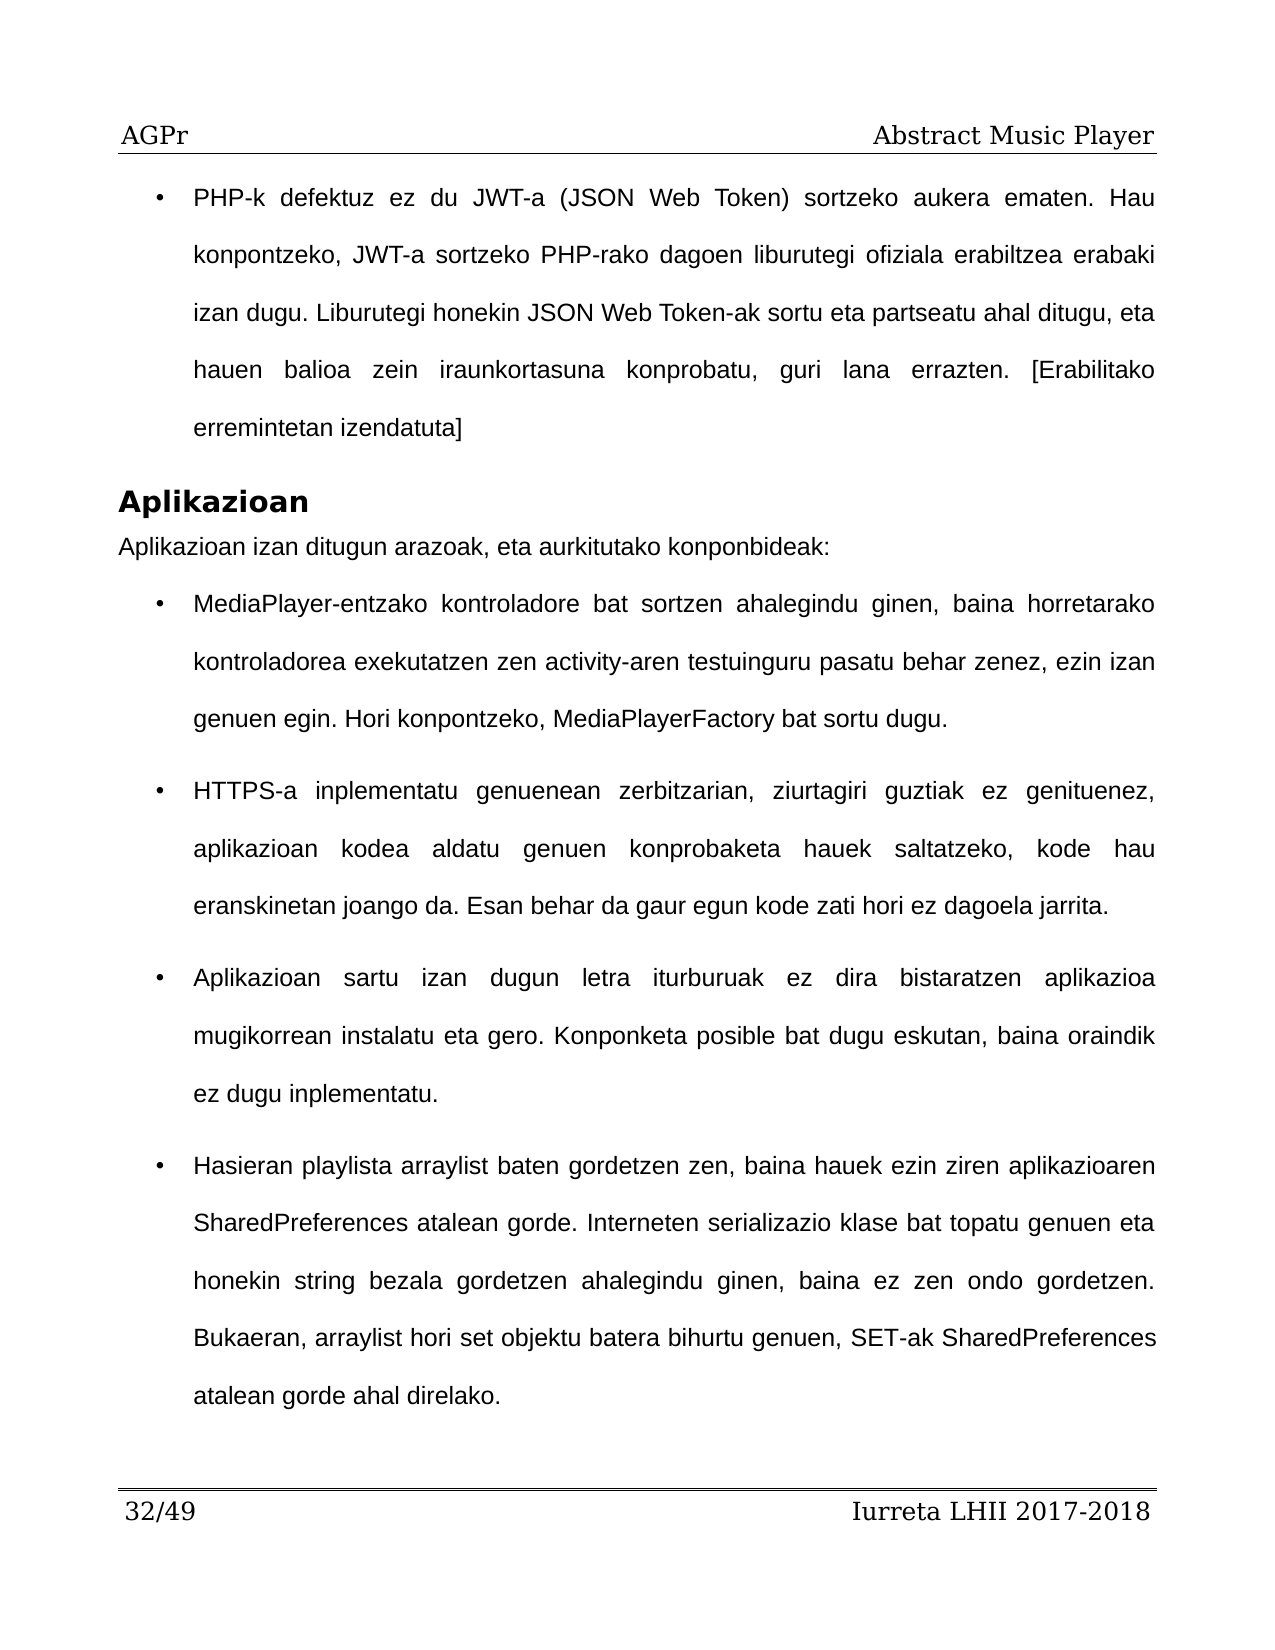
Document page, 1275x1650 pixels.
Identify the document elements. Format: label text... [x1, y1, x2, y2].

subtitle Aplikazioan [118, 485, 1157, 519]
list PHP-k defektuz ez du JWT-a (JSON Web Token) sortzeko aukera ematen. Hau konpontzeko, JWT-a sortzeko PHP-rako dagoen liburutegi ofiziala erabiltzea erabaki izan dugu. Liburutegi honekin JSON Web Token-ak sortu eta partseatu ahal ditugu, eta hauen balioa zein iraunkortasuna konprobatu, guri lana errazten. [Erabilitako erremintetan izendatuta] [156, 183, 1157, 442]
text Aplikazioan izan ditugun arazoak, eta aurkitutako konponbideak: [118, 532, 1157, 560]
list MediaPlayer-entzako kontroladore bat sortzen ahalegindu ginen, baina horretarako kontroladorea exekutatzen zen activity-aren testuinguru pasatu behar zenez, ezin izan genuen egin. Hori konpontzeko, MediaPlayerFactory bat sortu dugu. [156, 589, 1157, 733]
list Hasieran playlista arraylist baten gordetzen zen, baina hauek ezin ziren aplikazioaren SharedPreferences atalean gorde. Interneten serializazio klase bat topatu genuen eta honekin string bezala gordetzen ahalegindu ginen, baina ez zen ondo gordetzen. Bukaeran, arraylist hori set objektu batera bihurtu genuen, SET-ak SharedPreferences atalean gorde ahal direlako. [156, 1151, 1157, 1409]
list Aplikazioan sartu izan dugun letra iturburuak ez dira bistaratzen aplikazioa mugikorrean instalatu eta gero. Konponketa posible bat dugu eskutan, baina oraindik ez dugu inplementatu. [156, 963, 1157, 1107]
list HTTPS-a inplementatu genuenean zerbitzarian, ziurtagiri guztiak ez genituenez, aplikazioan kodea aldatu genuen konprobaketa hauek saltatzeko, kode hau eranskinetan joango da. Esan behar da gaur egun kode zati hori ez dagoela jarrita. [156, 776, 1157, 920]
